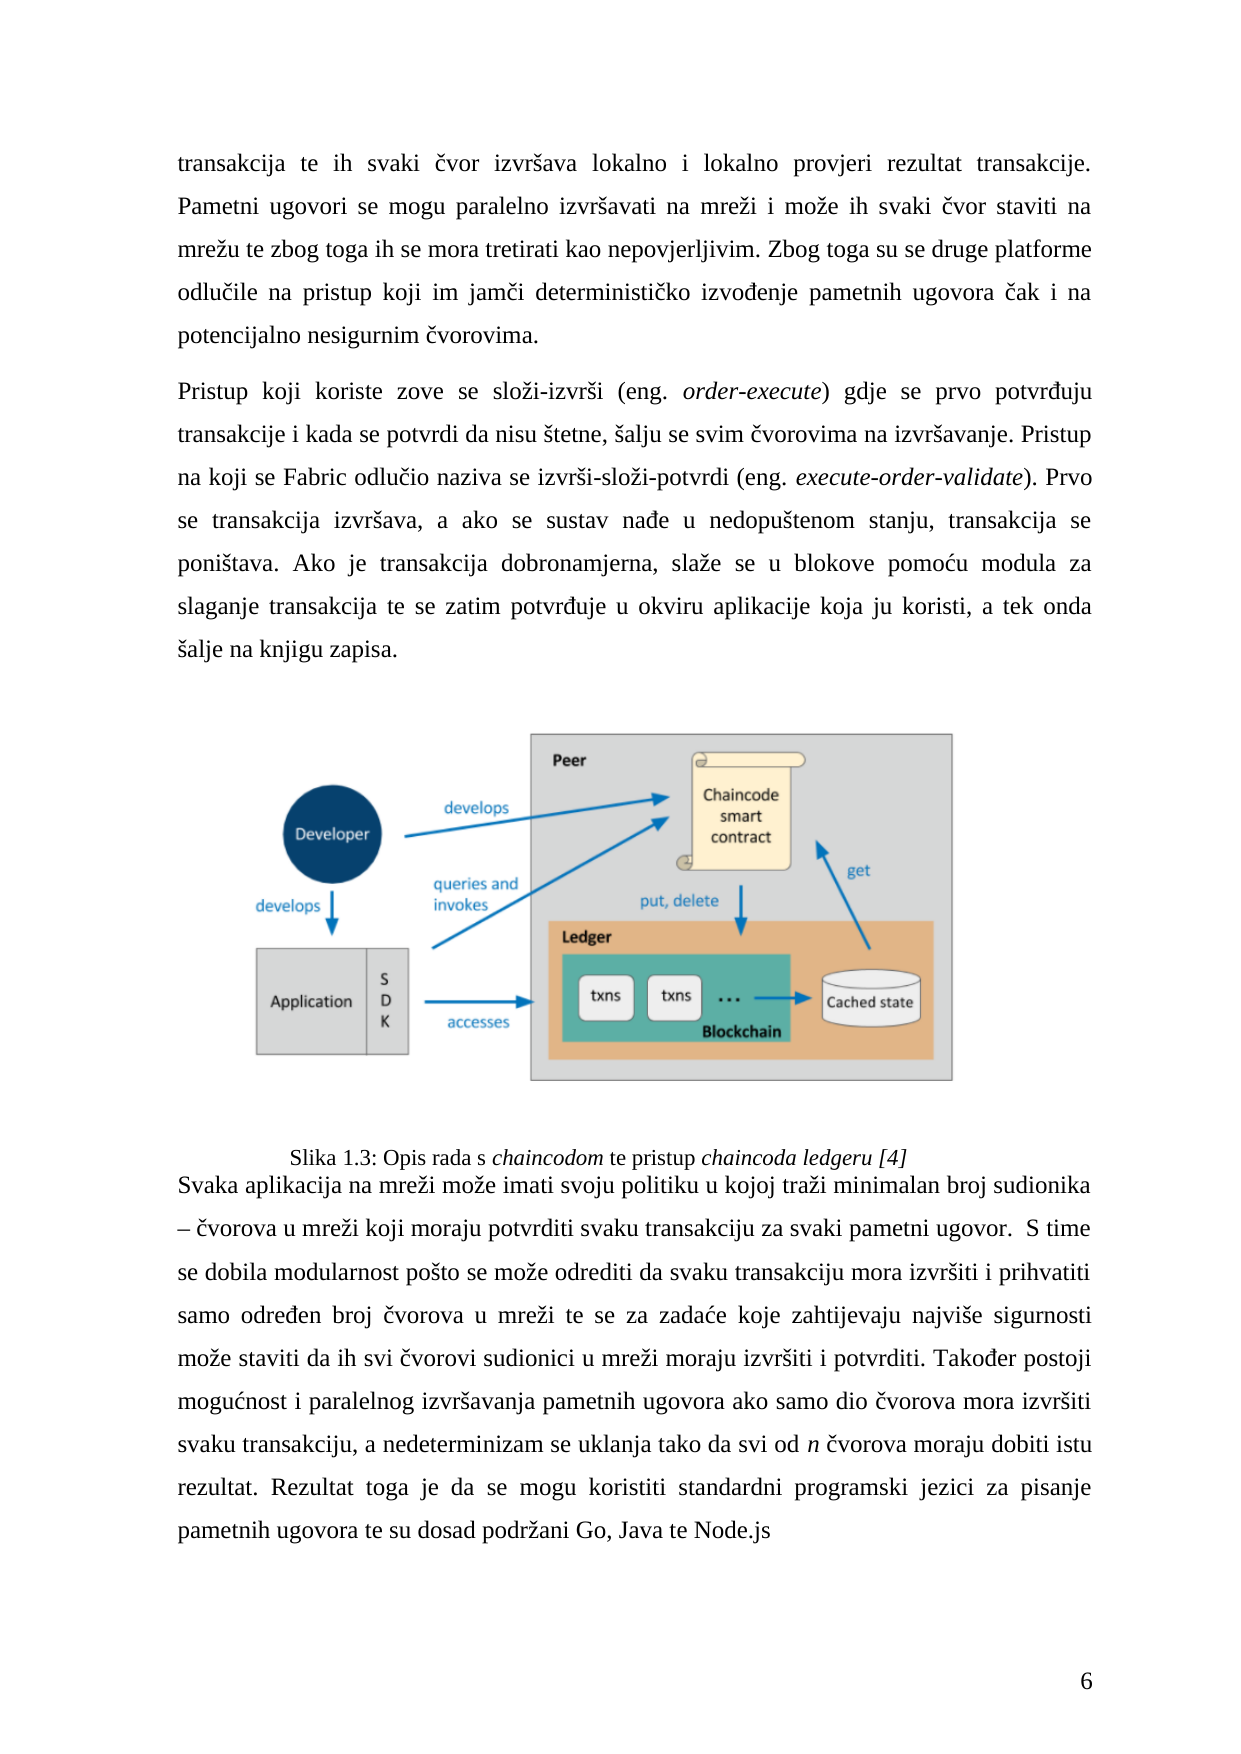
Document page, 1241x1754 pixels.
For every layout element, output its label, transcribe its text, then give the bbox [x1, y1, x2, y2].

picture [140, 689, 1057, 1131]
text transakcija te ih svaki čvor izvršava lokalno i lokalno provjeri rezultat transakcije. Pametni ugovori se mogu paralelno izvršavati na mreži i može ih svaki čvor staviti na mrežu te zbog toga ih se mora tretirati kao nepovjerljivim. Zbog toga su se druge platforme odlučile na pristup koji im jamči determinističko izvođenje pametnih ugovora čak i na potencijalno nesigurnim čvorovima. [177, 148, 1092, 349]
text Slika 1.3: Opis rada s chaincodom te pristup chaincoda ledgeru [4] [141, 1131, 1056, 1170]
text Svaka aplikacija na mreži može imati svoju politiku u kojoj traži minimalan broj sudionika – čvorova u mreži koji moraju potvrditi svaku transakciju za svaki pametni ugovor. S time se dobila modularnost pošto se može odrediti da svaku transakciju mora izvršiti i prihvatiti samo određen broj čvorova u mreži te se za zadaće koje zahtijevaju najviše sigurnosti može staviti da ih svi čvorovi sudionici u mreži moraju izvršiti i potvrditi. Također postoji mogućnost i paralelnog izvršavanja pametnih ugovora ako samo dio čvorova mora izvršiti svaku transakciju, a nedeterminizam se uklanja tako da svi od n čvorova moraju dobiti istu rezultat. Rezultat toga je da se mogu koristiti standardni programski jezici za pisanje pametnih ugovora te su dosad podržani Go, Java te Node.js [177, 690, 1092, 1544]
text Pristup koji koriste zove se složi-izvrši (eng. order-execute) gdje se prvo potvrđuju transakcije i kada se potvrdi da nisu štetne, šalju se svim čvorovima na izvršavanje. Pristup na koji se Fabric odlučio naziva se izvrši-složi-potvrdi (eng. execute-order-validate). Prvo se transakcija izvršava, a ako se sustav nađe u nedopuštenom stanju, transakcija se poništava. Ako je transakcija dobronamjerna, slaže se u blokove pomoću modula za slaganje transakcija te se zatim potvrđuje u okviru aplikacije koja ju koristi, a tek onda šalje na knjigu zapisa. [177, 376, 1092, 663]
